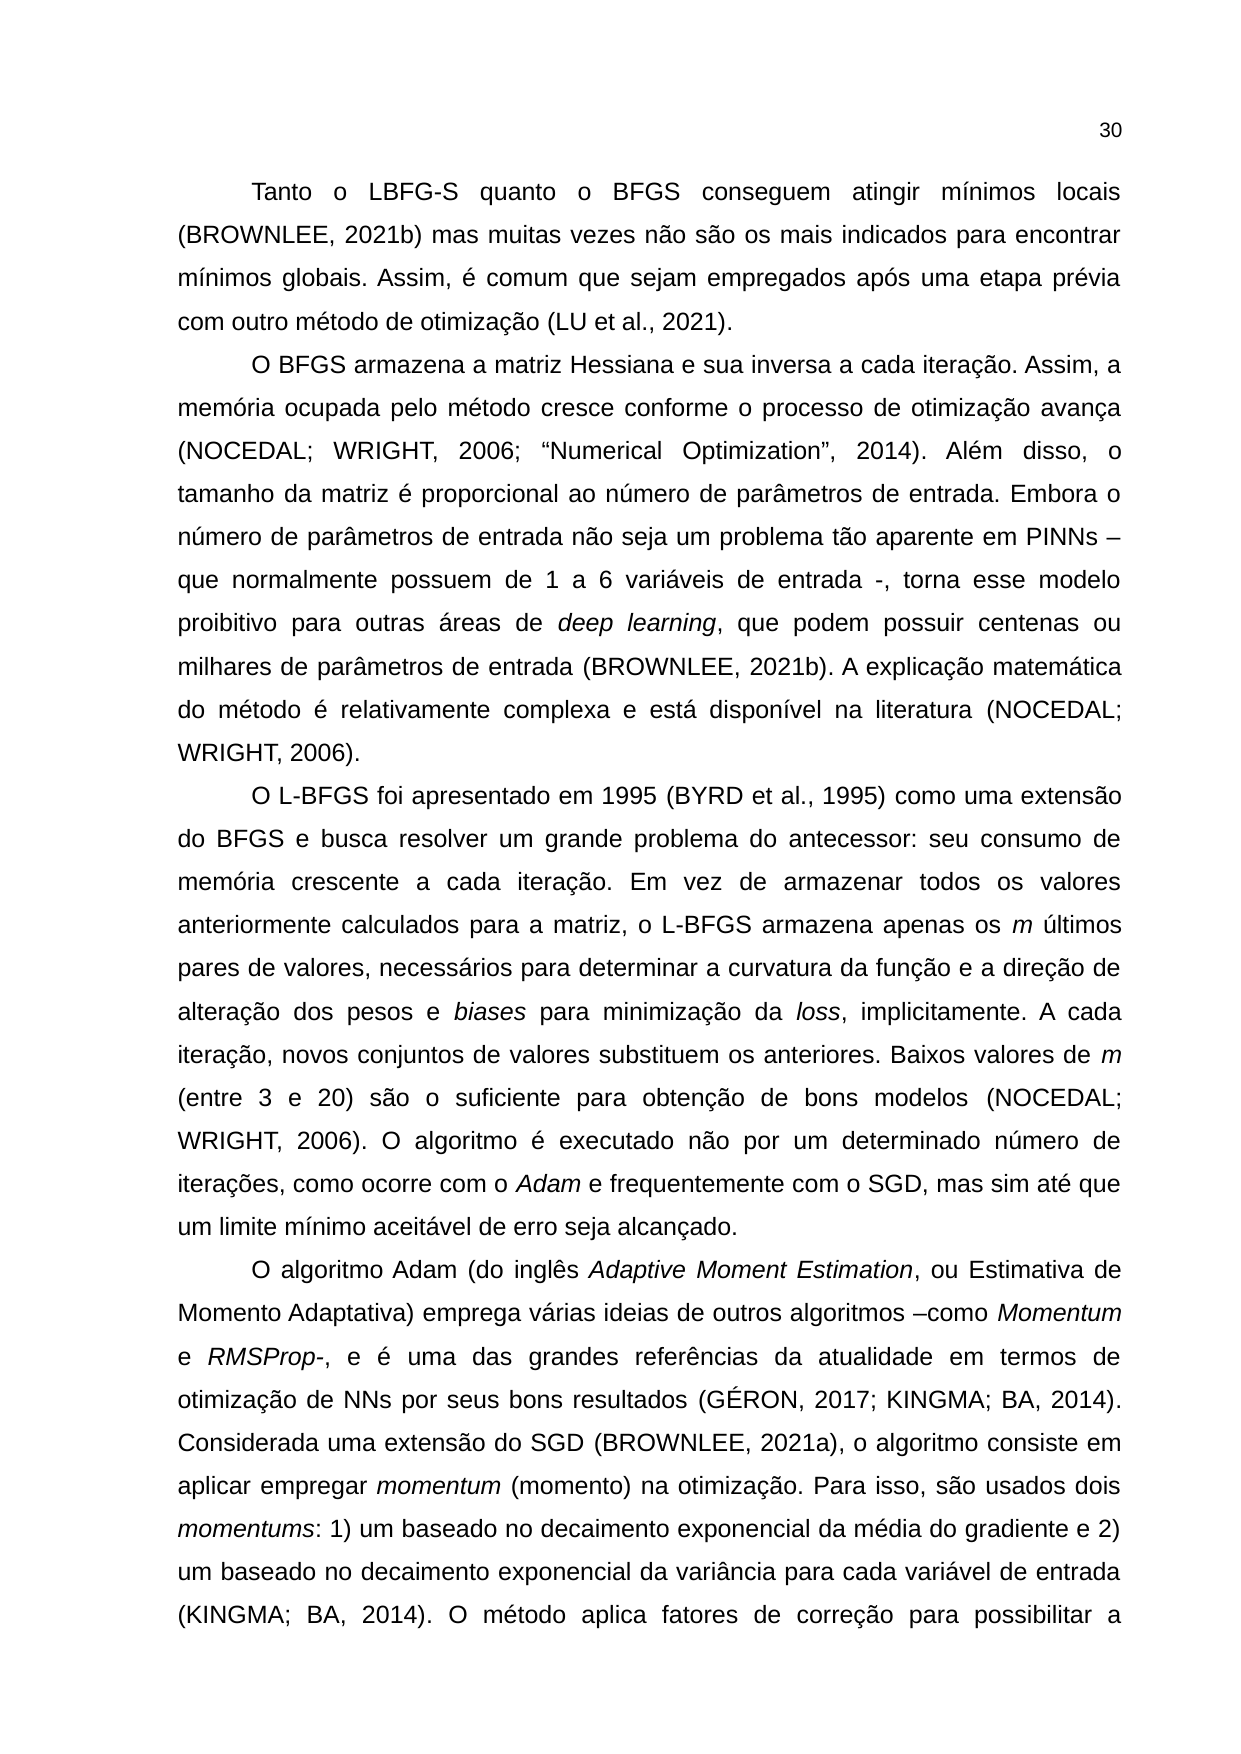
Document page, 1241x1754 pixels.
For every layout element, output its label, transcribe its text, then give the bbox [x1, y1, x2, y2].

text O L-BFGS foi apresentado em 1995 (BYRD et al., 1995) como uma extensão do BFGS e busca resolver um grande problema do antecessor: seu consumo de memória crescente a cada iteração. Em vez de armazenar todos os valores anteriormente calculados para a matriz, o L-BFGS armazena apenas os m últimos pares de valores, necessários para determinar a curvatura da função e a direção de alteração dos pesos e biases para minimização da loss, implicitamente. A cada iteração, novos conjuntos de valores substituem os anteriores. Baixos valores de m (entre 3 e 20) são o suficiente para obtenção de bons modelos (NOCEDAL; WRIGHT, 2006). O algoritmo é executado não por um determinado número de iterações, como ocorre com o Adam e frequentemente com o SGD, mas sim até que um limite mínimo aceitável de erro seja alcançado. [177, 781, 1122, 1241]
text O BFGS armazena a matriz Hessiana e sua inversa a cada iteração. Assim, a memória ocupada pelo método cresce conforme o processo de otimização avança (NOCEDAL; WRIGHT, 2006; “Numerical Optimization”, 2014). Além disso, o tamanho da matriz é proporcional ao número de parâmetros de entrada. Embora o número de parâmetros de entrada não seja um problema tão aparente em PINNs – que normalmente possuem de 1 a 6 variáveis de entrada -, torna esse modelo proibitivo para outras áreas de deep learning, que podem possuir centenas ou milhares de parâmetros de entrada (BROWNLEE, 2021b). A explicação matemática do método é relativamente complexa e está disponível na literatura (NOCEDAL; WRIGHT, 2006). [177, 349, 1122, 766]
text Tanto o LBFG-S quanto o BFGS conseguem atingir mínimos locais (BROWNLEE, 2021b) mas muitas vezes não são os mais indicados para encontrar mínimos globais. Assim, é comum que sejam empregados após uma etapa prévia com outro método de otimização (LU et al., 2021). [177, 177, 1122, 335]
text O algoritmo Adam (do inglês Adaptive Moment Estimation, ou Estimativa de Momento Adaptativa) emprega várias ideias de outros algoritmos –como Momentum e RMSProp-, e é uma das grandes referências da atualidade em termos de otimização de NNs por seus bons resultados (GÉRON, 2017; KINGMA; BA, 2014). Considerada uma extensão do SGD (BROWNLEE, 2021a), o algoritmo consiste em aplicar empregar momentum (momento) na otimização. Para isso, são usados dois momentums: 1) um baseado no decaimento exponencial da média do gradiente e 2) um baseado no decaimento exponencial da variância para cada variável de entrada (KINGMA; BA, 2014). O método aplica fatores de correção para possibilitar a [177, 1255, 1122, 1629]
